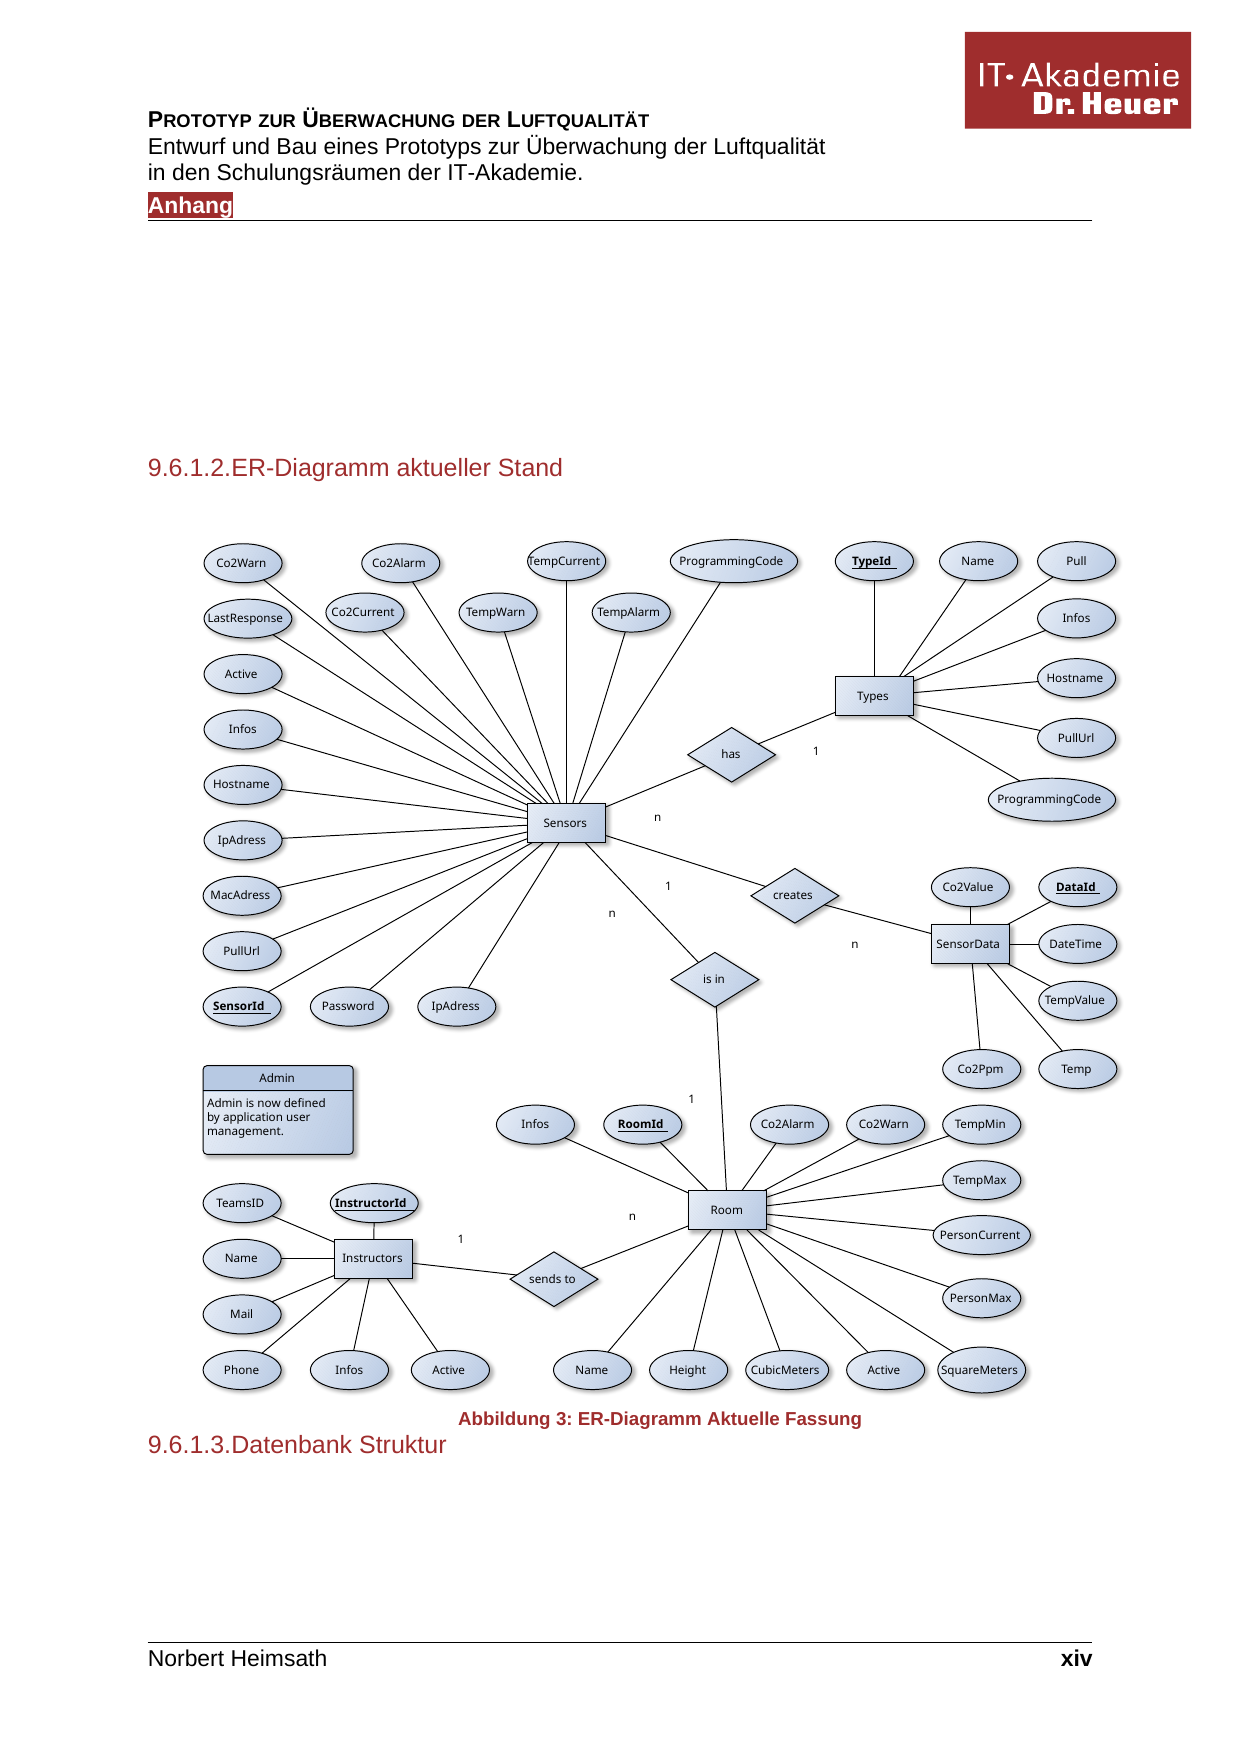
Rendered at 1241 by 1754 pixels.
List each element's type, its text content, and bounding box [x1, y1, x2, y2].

text Abbildung 3: ER-Diagramm Aktuelle Fassung [187, 524, 1132, 1430]
subtitle Datenbank Struktur [148, 528, 1092, 1458]
subtitle ER-Diagramm aktueller Stand [148, 452, 1092, 481]
